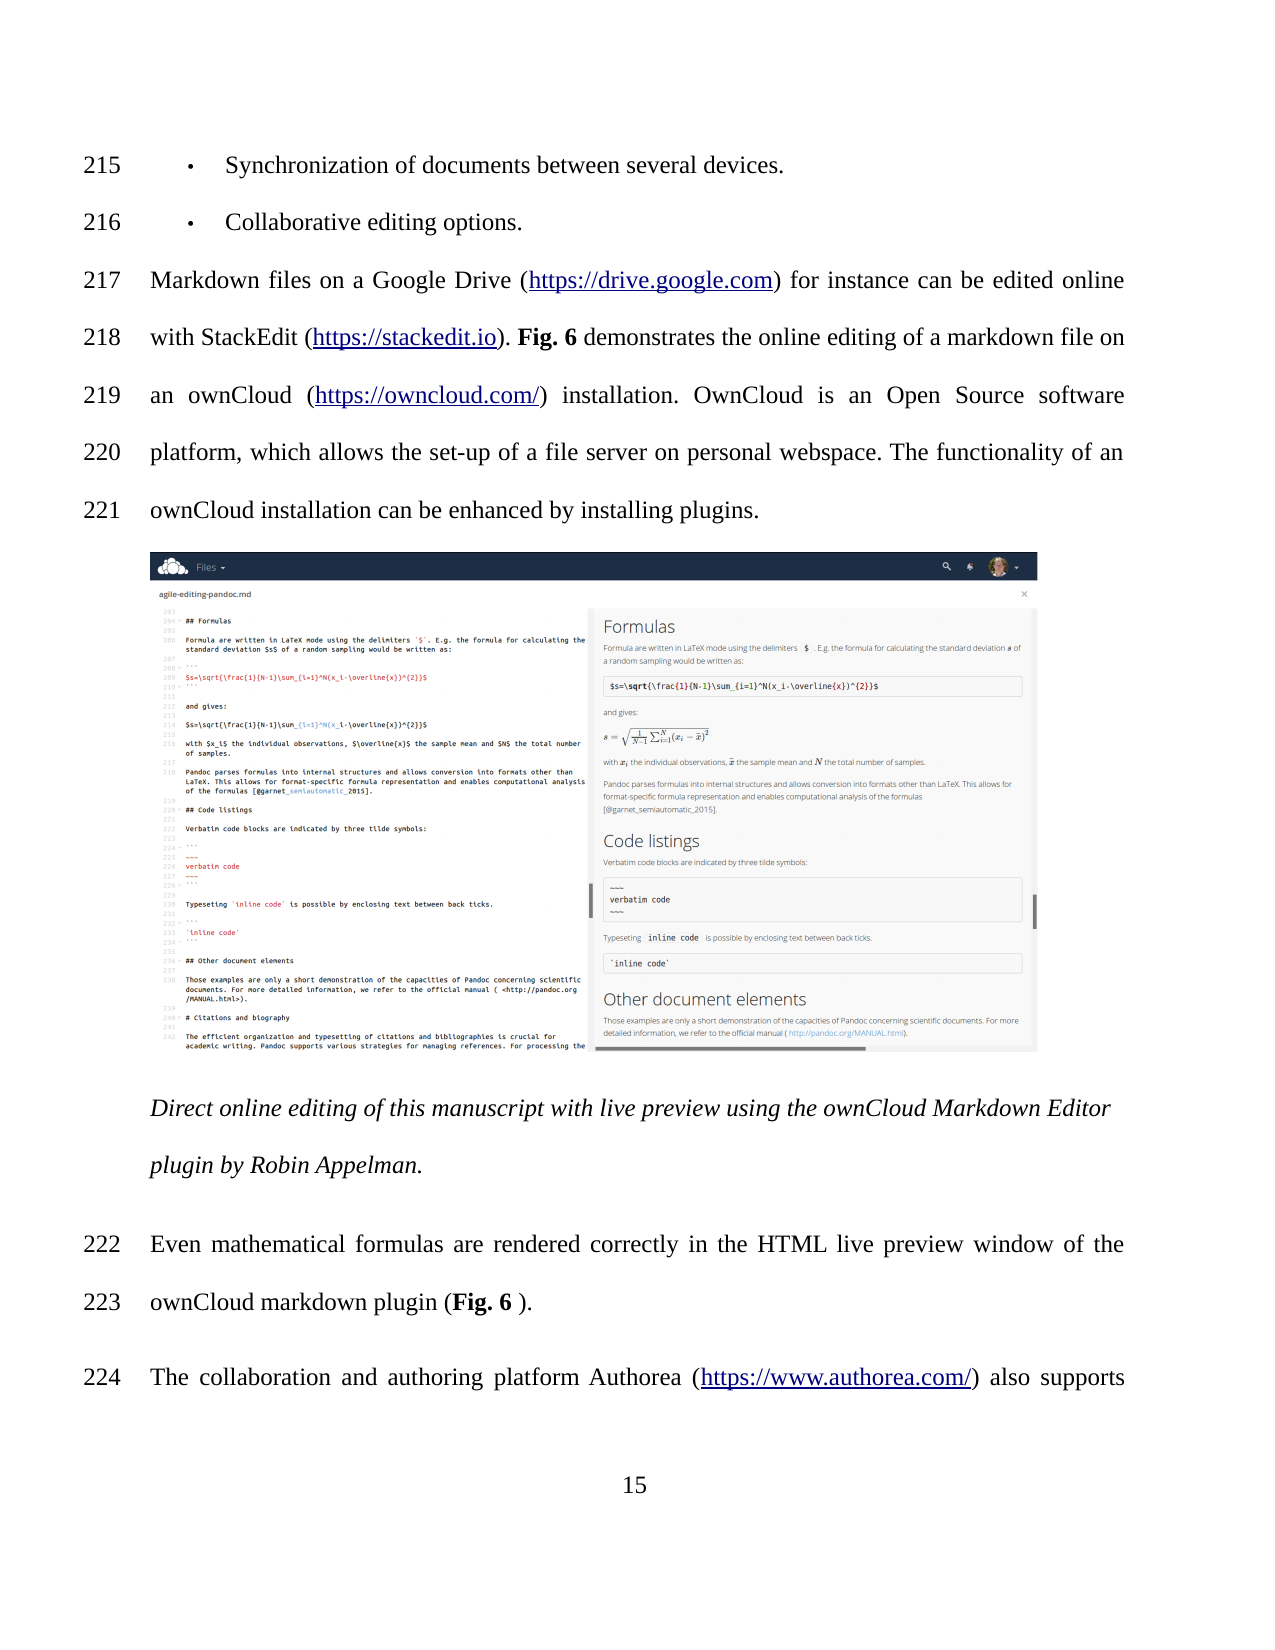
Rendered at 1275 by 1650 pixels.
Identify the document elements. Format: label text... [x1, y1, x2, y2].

text Even mathematical formulas are rendered correctly in the HTML live preview window of the ownCloud markdown plugin (Fig. 6 ). [150, 1229, 1125, 1316]
list Synchronization of documents between several devices. [187, 150, 1125, 179]
text Markdown files on a Google Drive (https://drive.google.com) for instance can be edited online with StackEdit (https://stackedit.io). Fig. 6 demonstrates the online editing of a markdown file on an ownCloud (https://owncloud.com/) installation. OwnCloud is an Open Source software platform, which allows the set-up of a file server on personal webspace. The functionality of an ownCloud installation can be enhanced by installing plugins. [150, 265, 1125, 524]
picture [150, 552, 1038, 1052]
text The collaboration and authoring platform Authorea (https://www.authorea.com/) also supports [150, 1362, 1125, 1391]
list Collaborative editing options. [187, 207, 1125, 236]
text Direct online editing of this manuscript with live preview using the ownCloud Markdown Editor plugin by Robin Appelman. [150, 1093, 1125, 1179]
